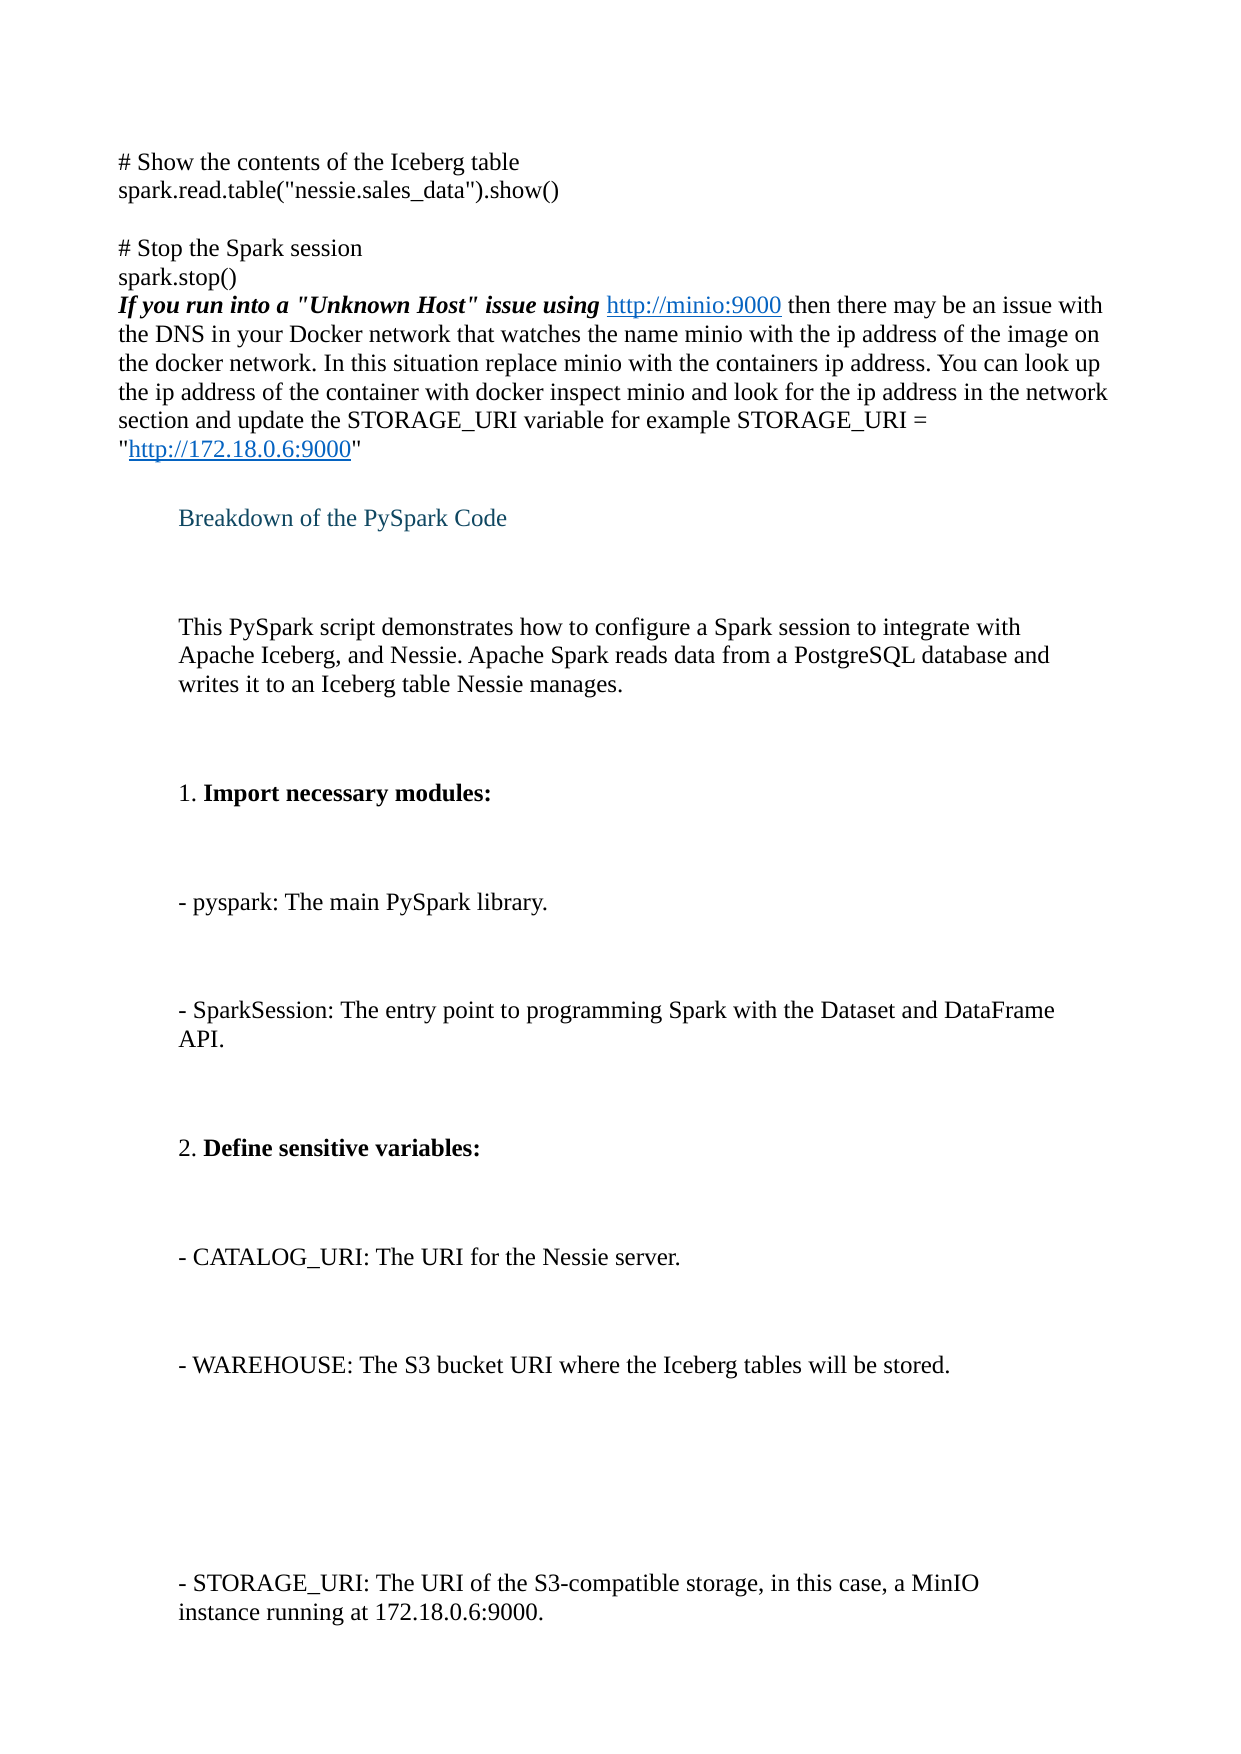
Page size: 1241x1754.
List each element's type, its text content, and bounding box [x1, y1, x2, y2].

text 2. Define sensitive variables: [178, 1133, 1062, 1162]
text - SparkSession: The entry point to programming Spark with the Dataset and DataFrame API. [178, 996, 1062, 1053]
text This PySpark script demonstrates how to configure a Spark session to integrate with Apache Iceberg, and Nessie. Apache Spark reads data from a PostgreSQL database and writes it to an Iceberg table Nessie manages. [178, 612, 1062, 698]
text If you run into a "Unknown Host" issue using http://minio:9000 then there may be an issue with the DNS in your Docker network that watches the name minio with the ip address of the image on the docker network. In this situation replace minio with the containers ip address. You can look up the ip address of the container with docker inspect minio and look for the ip address in the network section and update the STORAGE_URI variable for example STORAGE_URI = "http://172.18.0.6:9000" [118, 291, 1122, 463]
text - WAREHOUSE: The S3 bucket URI where the Iceberg tables will be stored. [178, 1351, 1062, 1379]
text - pyspark: The main PySpark library. [178, 887, 1062, 916]
text # Show the contents of the Iceberg table spark.read.table("nessie.sales_data").show() # Stop the Spark session spark.stop() [118, 118, 1122, 291]
text - STORAGE_URI: The URI of the S3-compatible storage, in this case, a MinIO instance running at 172.18.0.6:9000. [178, 1568, 1062, 1626]
text - CATALOG_URI: The URI for the Nessie server. [178, 1242, 1062, 1271]
text 1. Import necessary modules: [178, 778, 1062, 807]
subtitle Breakdown of the PySpark Code [178, 503, 1062, 532]
